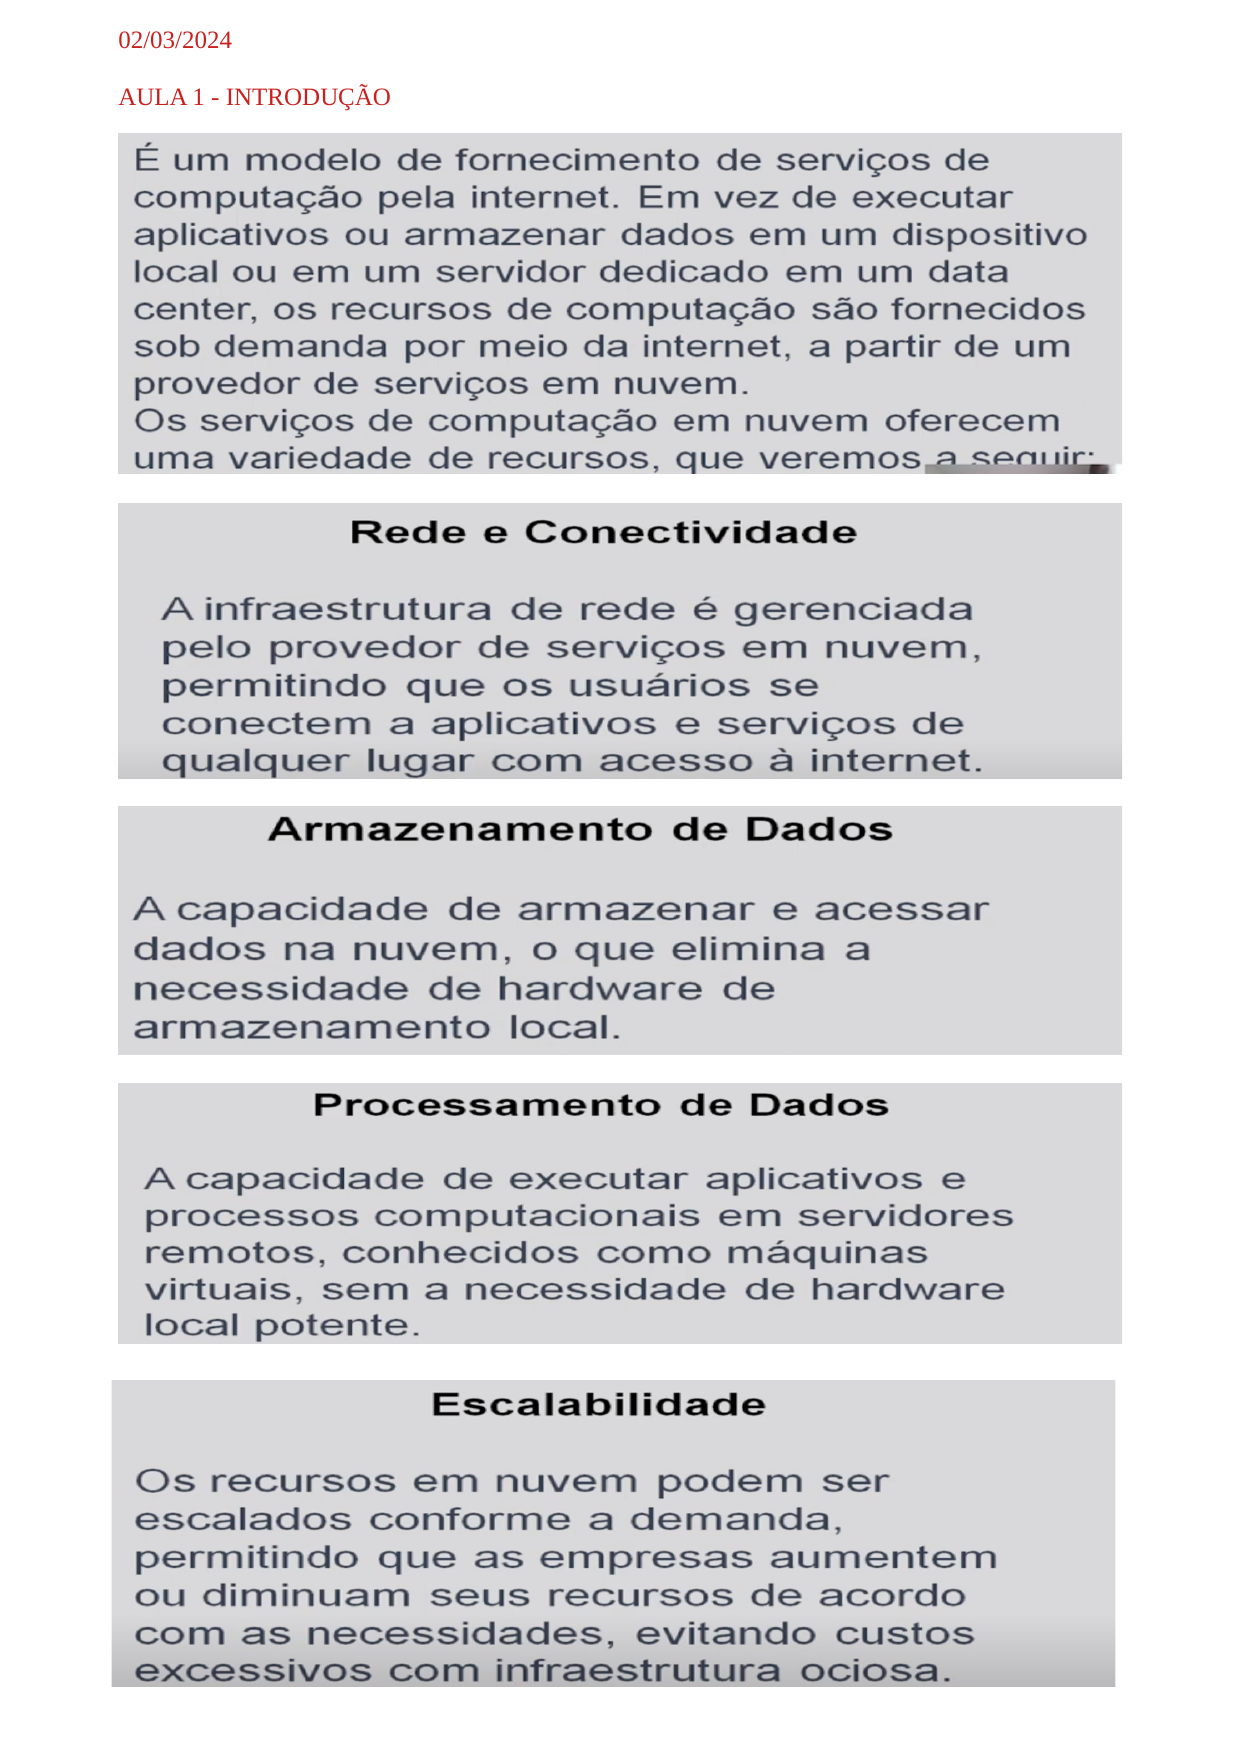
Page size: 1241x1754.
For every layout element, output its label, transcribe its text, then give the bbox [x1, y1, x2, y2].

picture [118, 503, 1123, 779]
picture [111, 1380, 1116, 1687]
picture [118, 806, 1123, 1055]
text 02/03/2024 [118, 25, 1122, 53]
picture [118, 133, 1123, 474]
text AULA 1 - INTRODUÇÃO [118, 82, 1122, 111]
picture [118, 1083, 1123, 1344]
